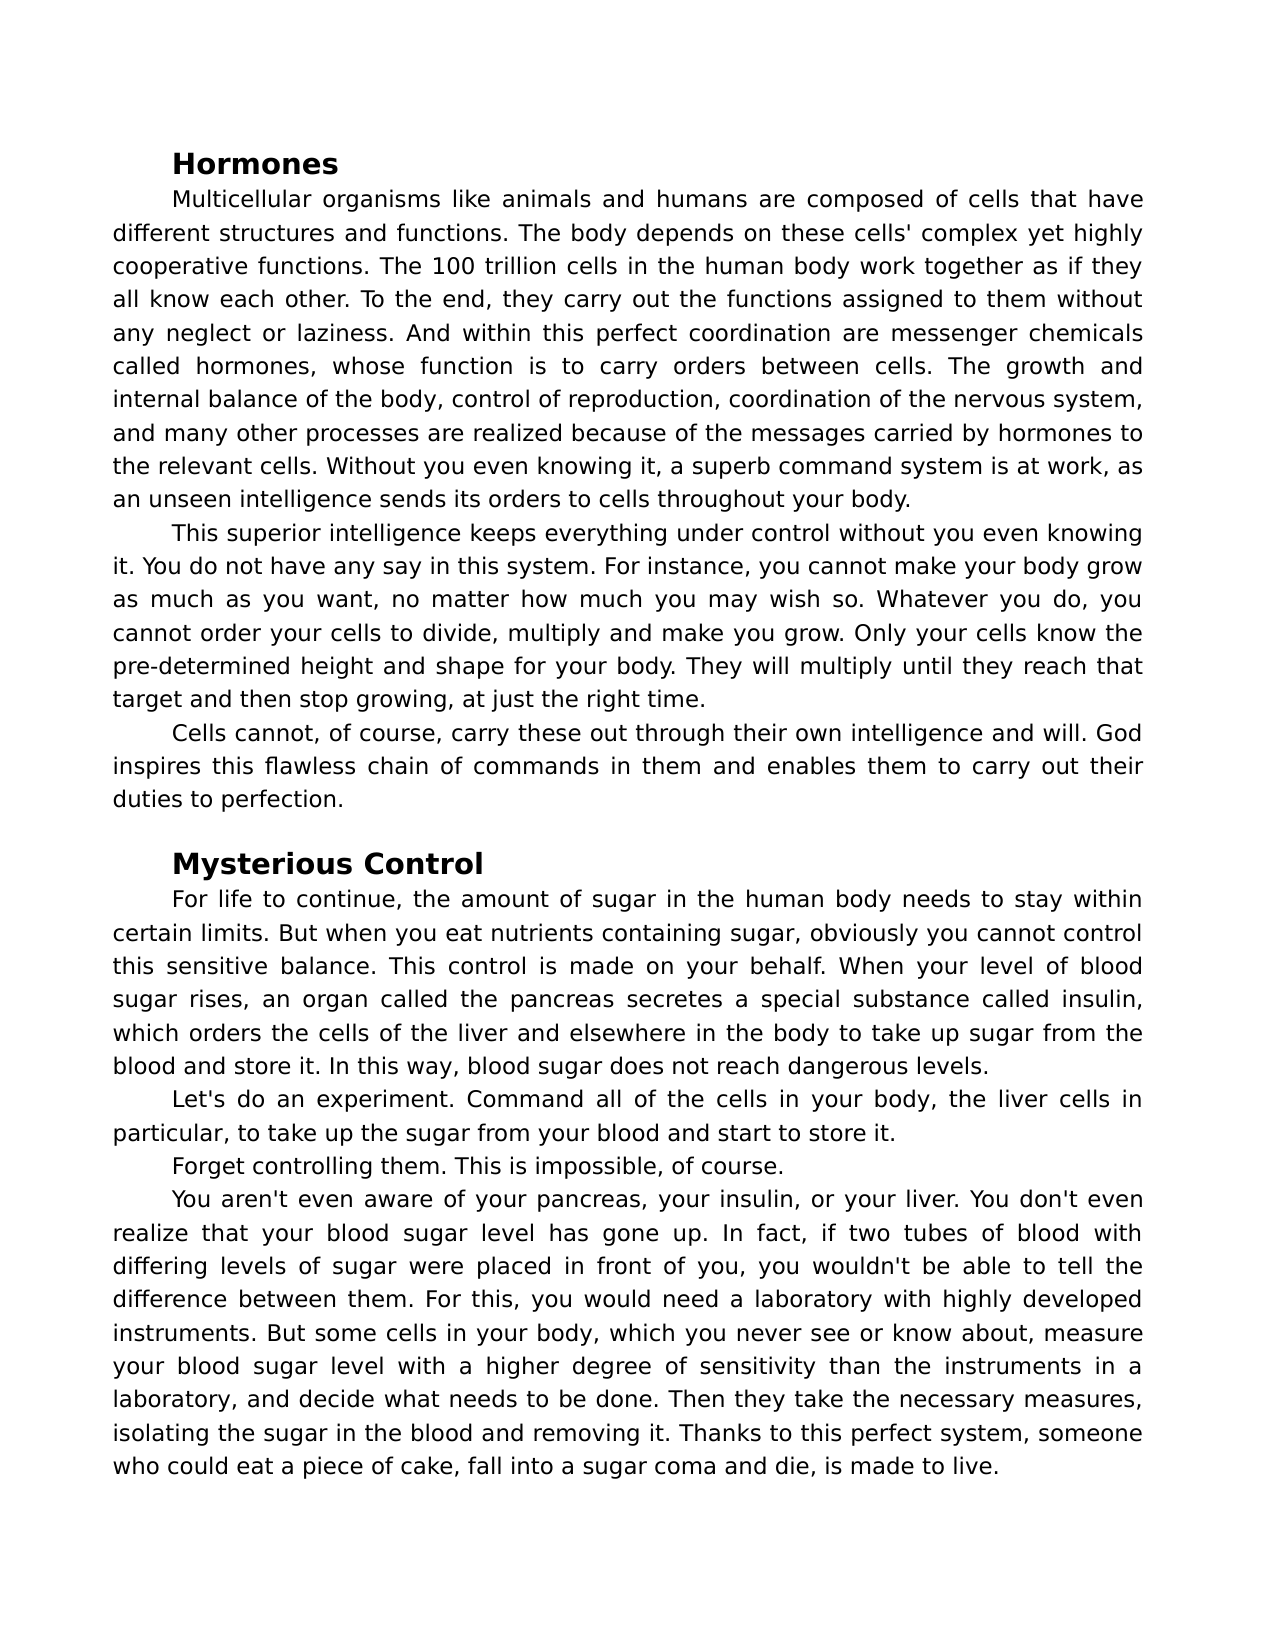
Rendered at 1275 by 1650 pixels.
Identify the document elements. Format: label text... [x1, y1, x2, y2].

text Multicellular organisms like animals and humans are composed of cells that have different structures and functions. The body depends on these cells' complex yet highly cooperative functions. The 100 trillion cells in the human body work together as if they all know each other. To the end, they carry out the functions assigned to them without any neglect or laziness. And within this perfect coordination are messenger chemicals called hormones, whose function is to carry orders between cells. The growth and internal balance of the body, control of reproduction, coordination of the nervous system, and many other processes are realized because of the messages carried by hormones to the relevant cells. Without you even knowing it, a superb command system is at work, as an unseen intelligence sends its orders to cells throughout your body. [112, 181, 1145, 514]
text This superior intelligence keeps everything under control without you even knowing it. You do not have any say in this system. For instance, you cannot make your body grow as much as you want, no matter how much you may wish so. Whatever you do, you cannot order your cells to divide, multiply and make you grow. Only your cells know the pre-determined height and shape for your body. They will multiply until they reach that target and then stop growing, at just the right time. [112, 514, 1145, 714]
text Cells cannot, of course, carry these out through their own intelligence and will. God inspires this flawless chain of commands in them and enables them to carry out their duties to perfection. [112, 714, 1145, 814]
text Hormones [112, 148, 1145, 181]
text Mysterious Control [112, 848, 1145, 881]
text Forget controlling them. This is impossible, of course. [112, 1148, 1145, 1181]
text Let's do an experiment. Command all of the cells in your body, the liver cells in particular, to take up the sugar from your blood and start to store it. [112, 1081, 1145, 1148]
text For life to continue, the amount of sugar in the human body needs to stay within certain limits. But when you eat nutrients containing sugar, obviously you cannot control this sensitive balance. This control is made on your behalf. When your level of blood sugar rises, an organ called the pancreas secretes a special substance called insulin, which orders the cells of the liver and elsewhere in the body to take up sugar from the blood and store it. In this way, blood sugar does not reach dangerous levels. [112, 881, 1145, 1081]
text You aren't even aware of your pancreas, your insulin, or your liver. You don't even realize that your blood sugar level has gone up. In fact, if two tubes of blood with differing levels of sugar were placed in front of you, you wouldn't be able to tell the difference between them. For this, you would need a laboratory with highly developed instruments. But some cells in your body, which you never see or know about, measure your blood sugar level with a higher degree of sensitivity than the instruments in a laboratory, and decide what needs to be done. Then they take the necessary measures, isolating the sugar in the blood and removing it. Thanks to this perfect system, someone who could eat a piece of cake, fall into a sugar coma and die, is made to live. [112, 1181, 1145, 1481]
